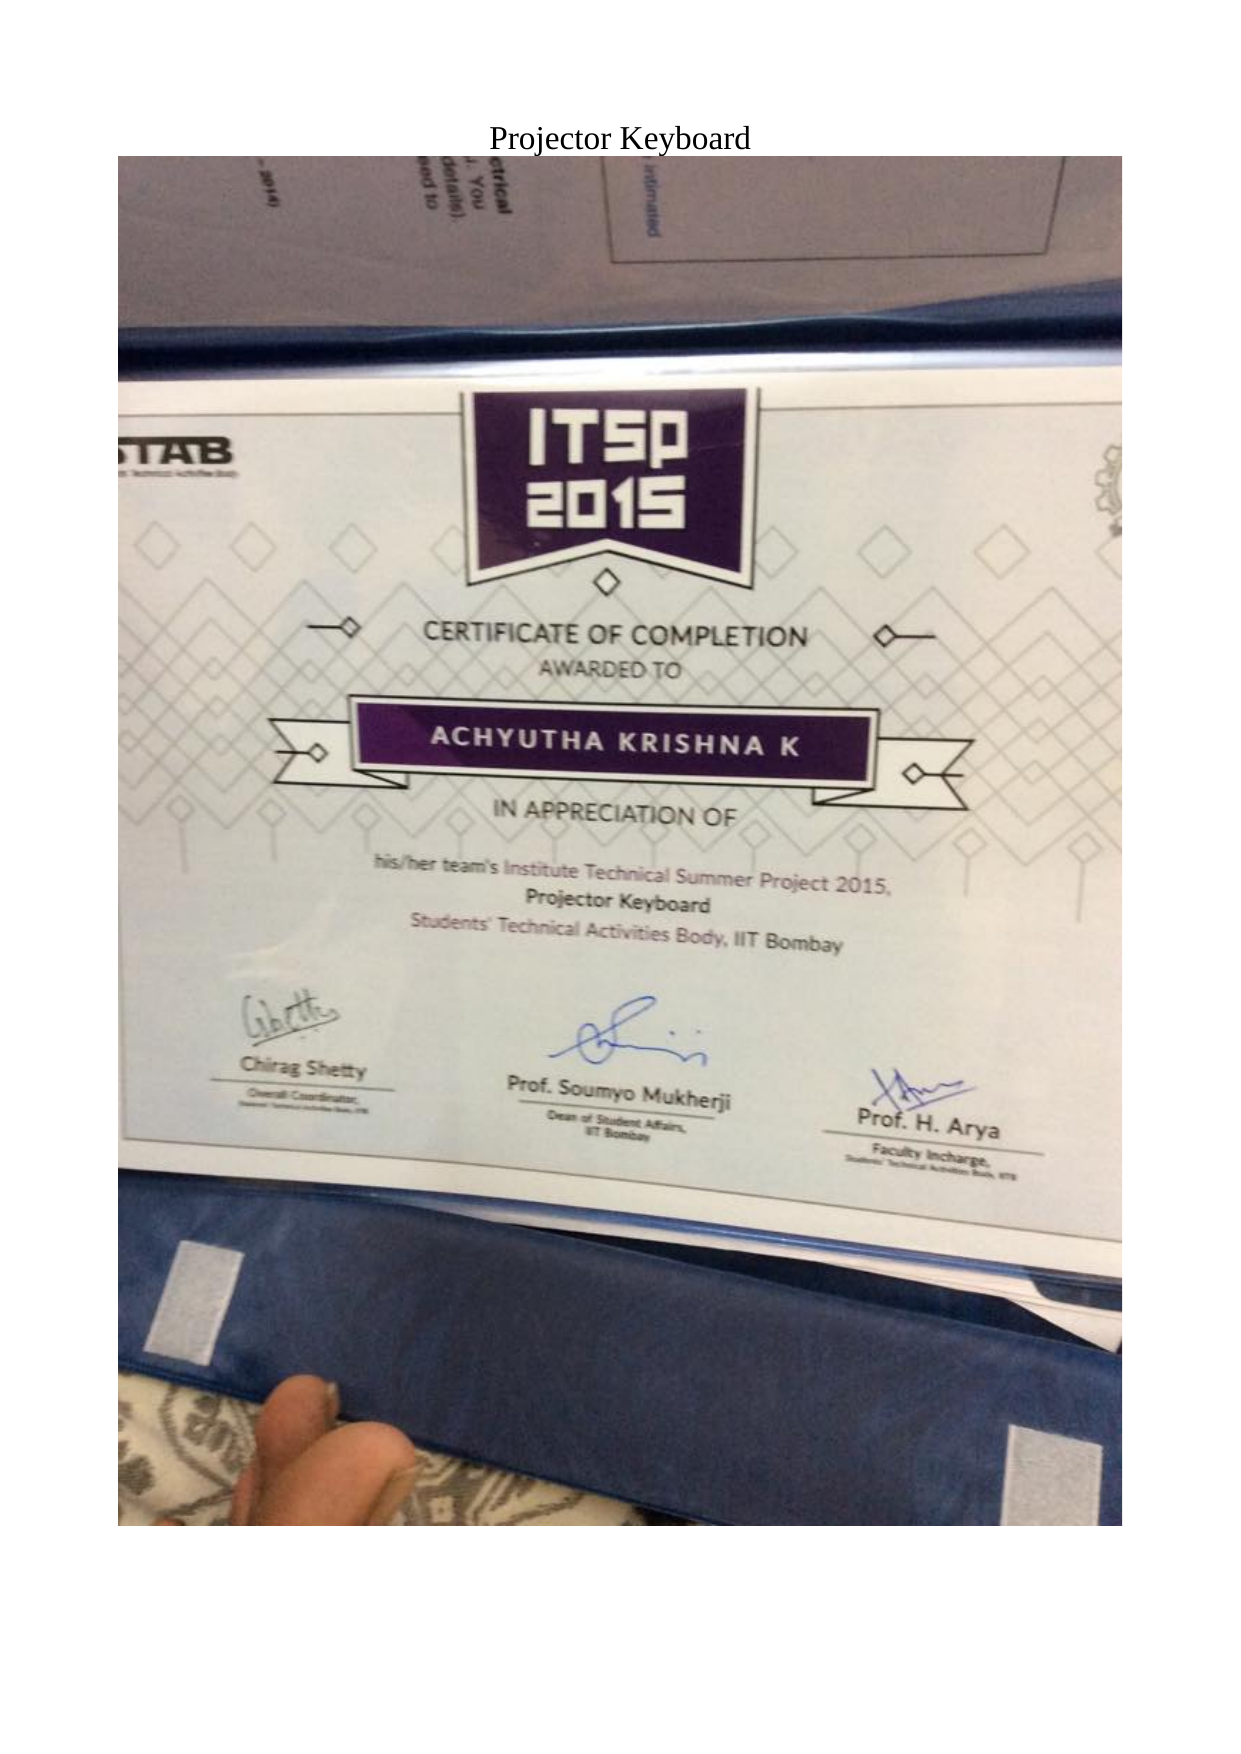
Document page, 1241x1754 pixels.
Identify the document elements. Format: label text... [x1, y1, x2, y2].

text Projector Keyboard [118, 118, 1122, 156]
picture [118, 156, 1123, 1526]
